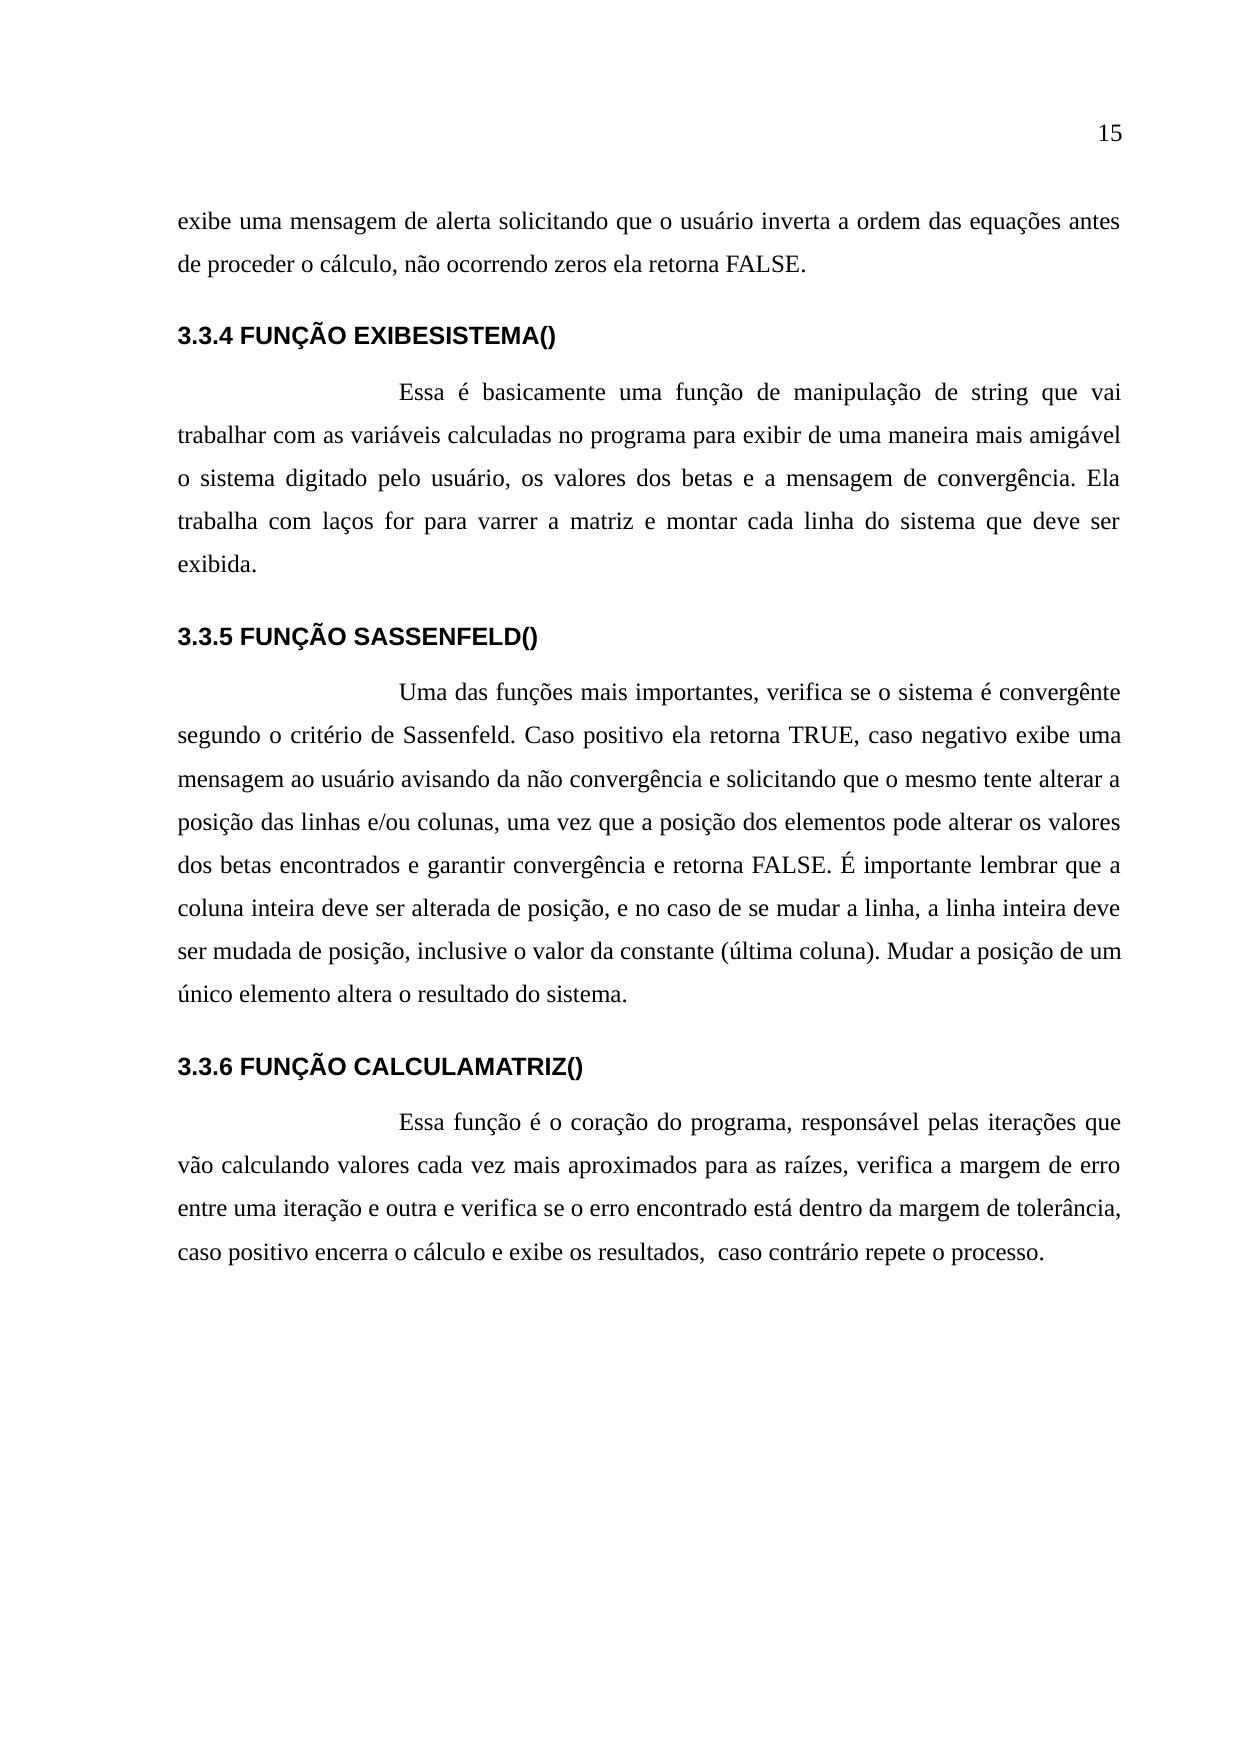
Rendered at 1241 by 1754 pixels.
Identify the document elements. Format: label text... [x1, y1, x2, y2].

text Essa é basicamente uma função de manipulação de string que vai trabalhar com as variáveis calculadas no programa para exibir de uma maneira mais amigável o sistema digitado pelo usuário, os valores dos betas e a mensagem de convergência. Ela trabalha com laços for para varrer a matriz e montar cada linha do sistema que deve ser exibida. [177, 377, 1122, 578]
text Essa função é o coração do programa, responsável pelas iterações que vão calculando valores cada vez mais aproximados para as raízes, verifica a margem de erro entre uma iteração e outra e verifica se o erro encontrado está dentro da margem de tolerância, caso positivo encerra o cálculo e exibe os resultados, caso contrário repete o processo. [177, 1107, 1122, 1265]
subtitle 3.3.5 FUNÇÃO SASSENFELD() [177, 622, 1122, 651]
text Uma das funções mais importantes, verifica se o sistema é convergênte segundo o critério de Sassenfeld. Caso positivo ela retorna TRUE, caso negativo exibe uma mensagem ao usuário avisando da não convergência e solicitando que o mesmo tente alterar a posição das linhas e/ou colunas, uma vez que a posição dos elementos pode alterar os valores dos betas encontrados e garantir convergência e retorna FALSE. É importante lembrar que a coluna inteira deve ser alterada de posição, e no caso de se mudar a linha, a linha inteira deve ser mudada de posição, inclusive o valor da constante (última coluna). Mudar a posição de um único elemento altera o resultado do sistema. [177, 677, 1122, 1008]
subtitle 3.3.6 FUNÇÃO CALCULAMATRIZ() [177, 1052, 1122, 1080]
subtitle 3.3.4 FUNÇÃO EXIBESISTEMA() [177, 321, 1122, 350]
text exibe uma mensagem de alerta solicitando que o usuário inverta a ordem das equações antes de proceder o cálculo, não ocorrendo zeros ela retorna FALSE. [177, 206, 1122, 278]
